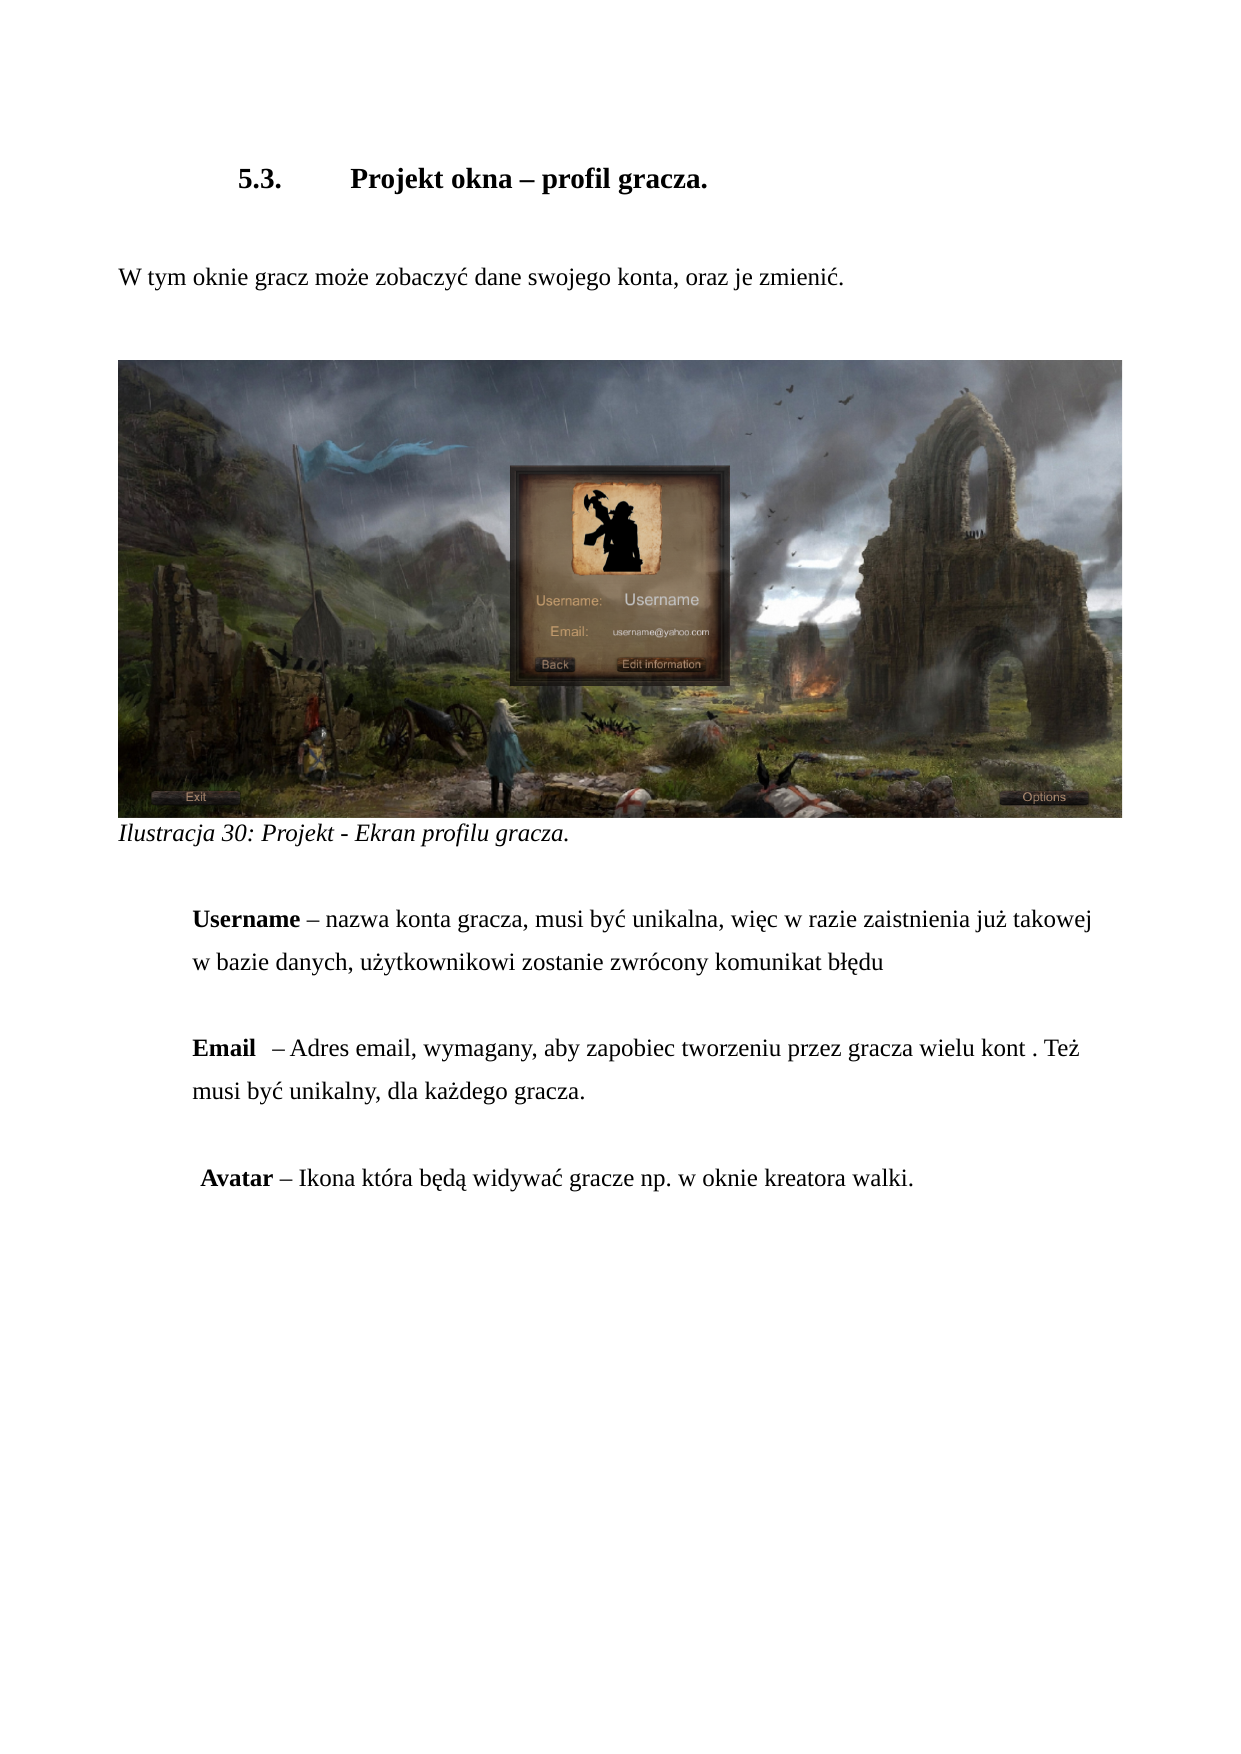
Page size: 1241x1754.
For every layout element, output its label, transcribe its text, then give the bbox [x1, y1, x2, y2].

text Email – Adres email, wymagany, aby zapobiec tworzeniu przez gracza wielu kont . Też musi być unikalny, dla każdego gracza. [118, 1033, 1122, 1105]
list Projekt okna – profil gracza. [231, 161, 1122, 195]
picture [118, 360, 1123, 818]
text Avatar – Ikona która będą widywać gracze np. w oknie kreatora walki. [118, 1163, 1122, 1191]
text Ilustracja 30: Projekt - Ekran profilu gracza. [118, 818, 1122, 846]
text W tym oknie gracz może zobaczyć dane swojego konta, oraz je zmienić. [118, 262, 1122, 291]
text Username – nazwa konta gracza, musi być unikalna, więc w razie zaistnienia już takowej w bazie danych, użytkownikowi zostanie zwrócony komunikat błędu [118, 904, 1122, 976]
